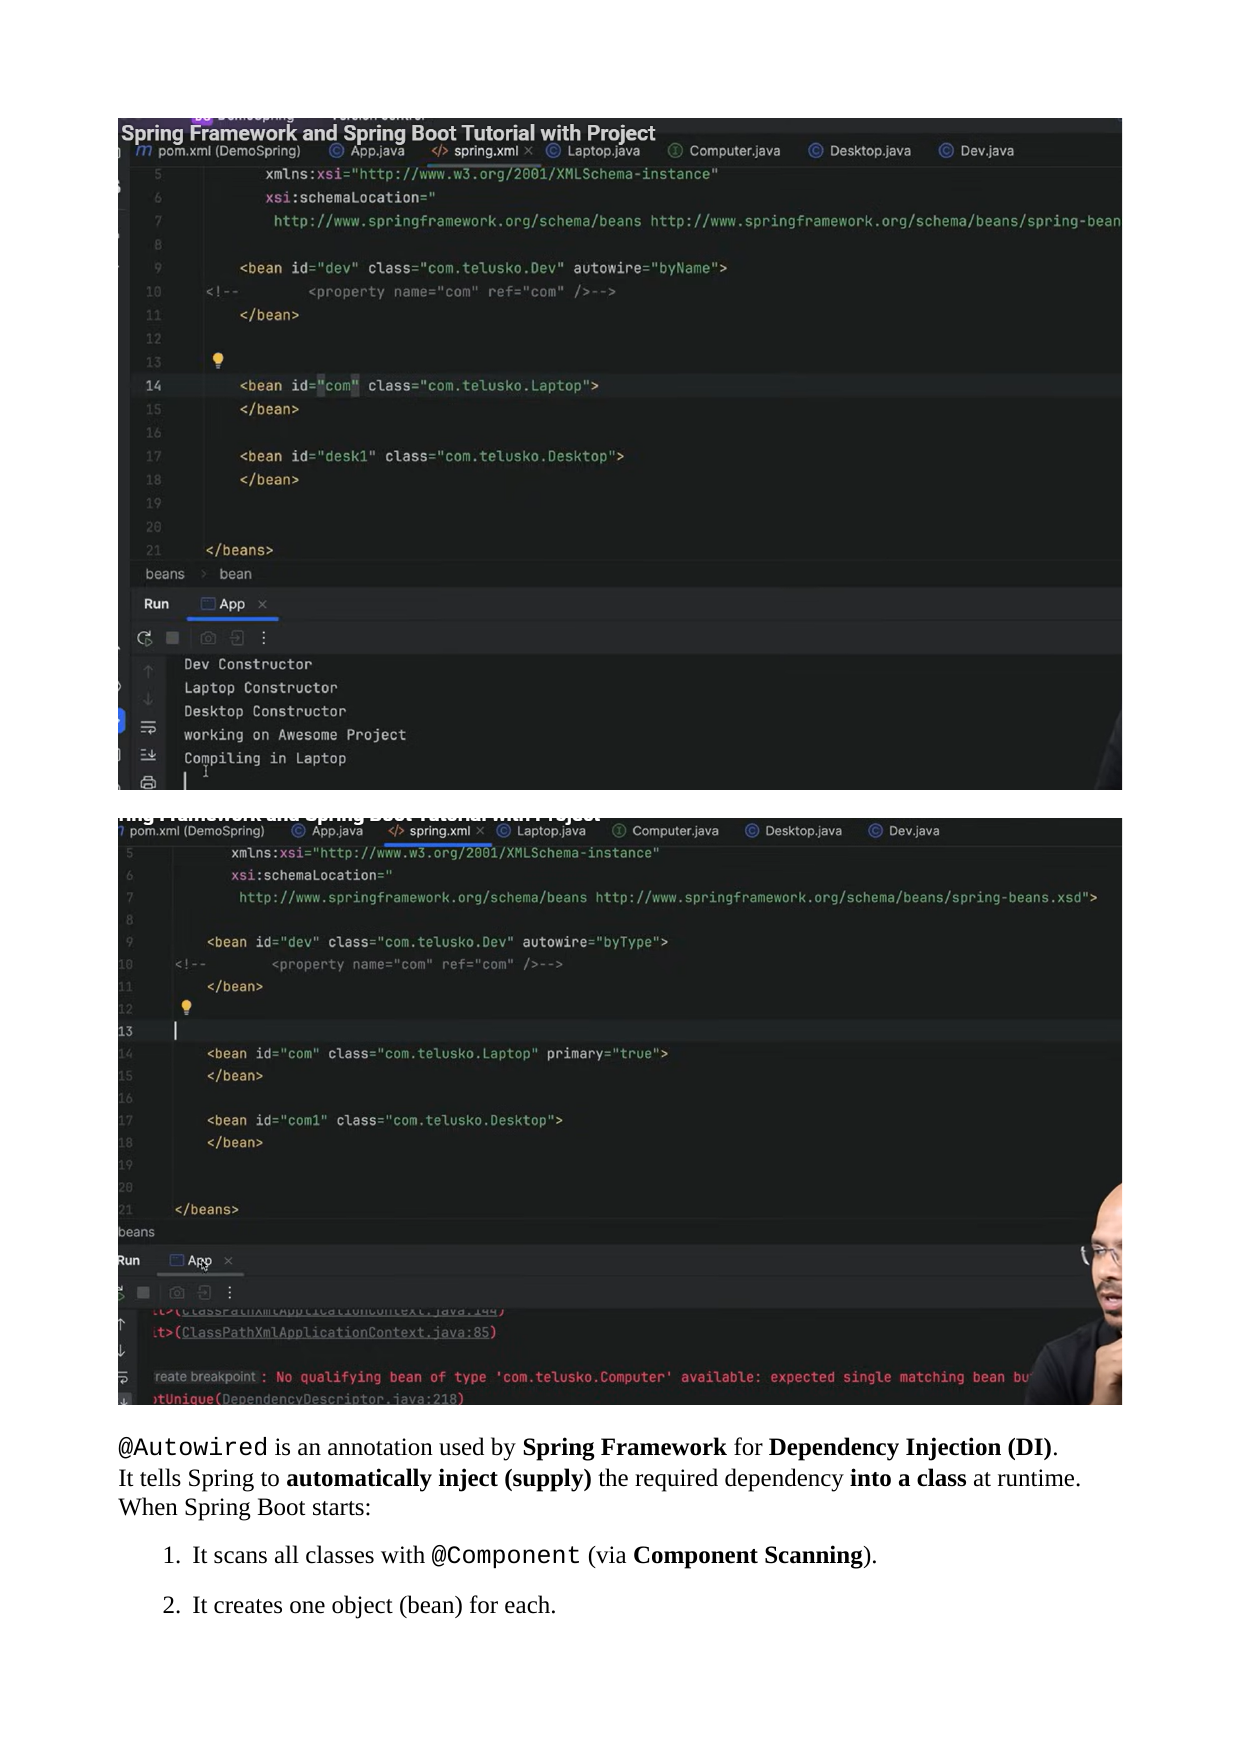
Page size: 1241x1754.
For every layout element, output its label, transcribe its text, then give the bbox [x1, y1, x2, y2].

list It scans all classes with @Component (via Component Scanning). [162, 1540, 1122, 1571]
text When Spring Boot starts: [118, 1492, 1122, 1521]
list It creates one object (bean) for each. [162, 1590, 1122, 1618]
picture [118, 118, 1123, 790]
text @Autowired is an annotation used by Spring Framework for Dependency Injection (DI). It tells Spring to automatically inject (supply) the required dependency into a class at runtime. [118, 1432, 1122, 1492]
picture [118, 818, 1123, 1405]
